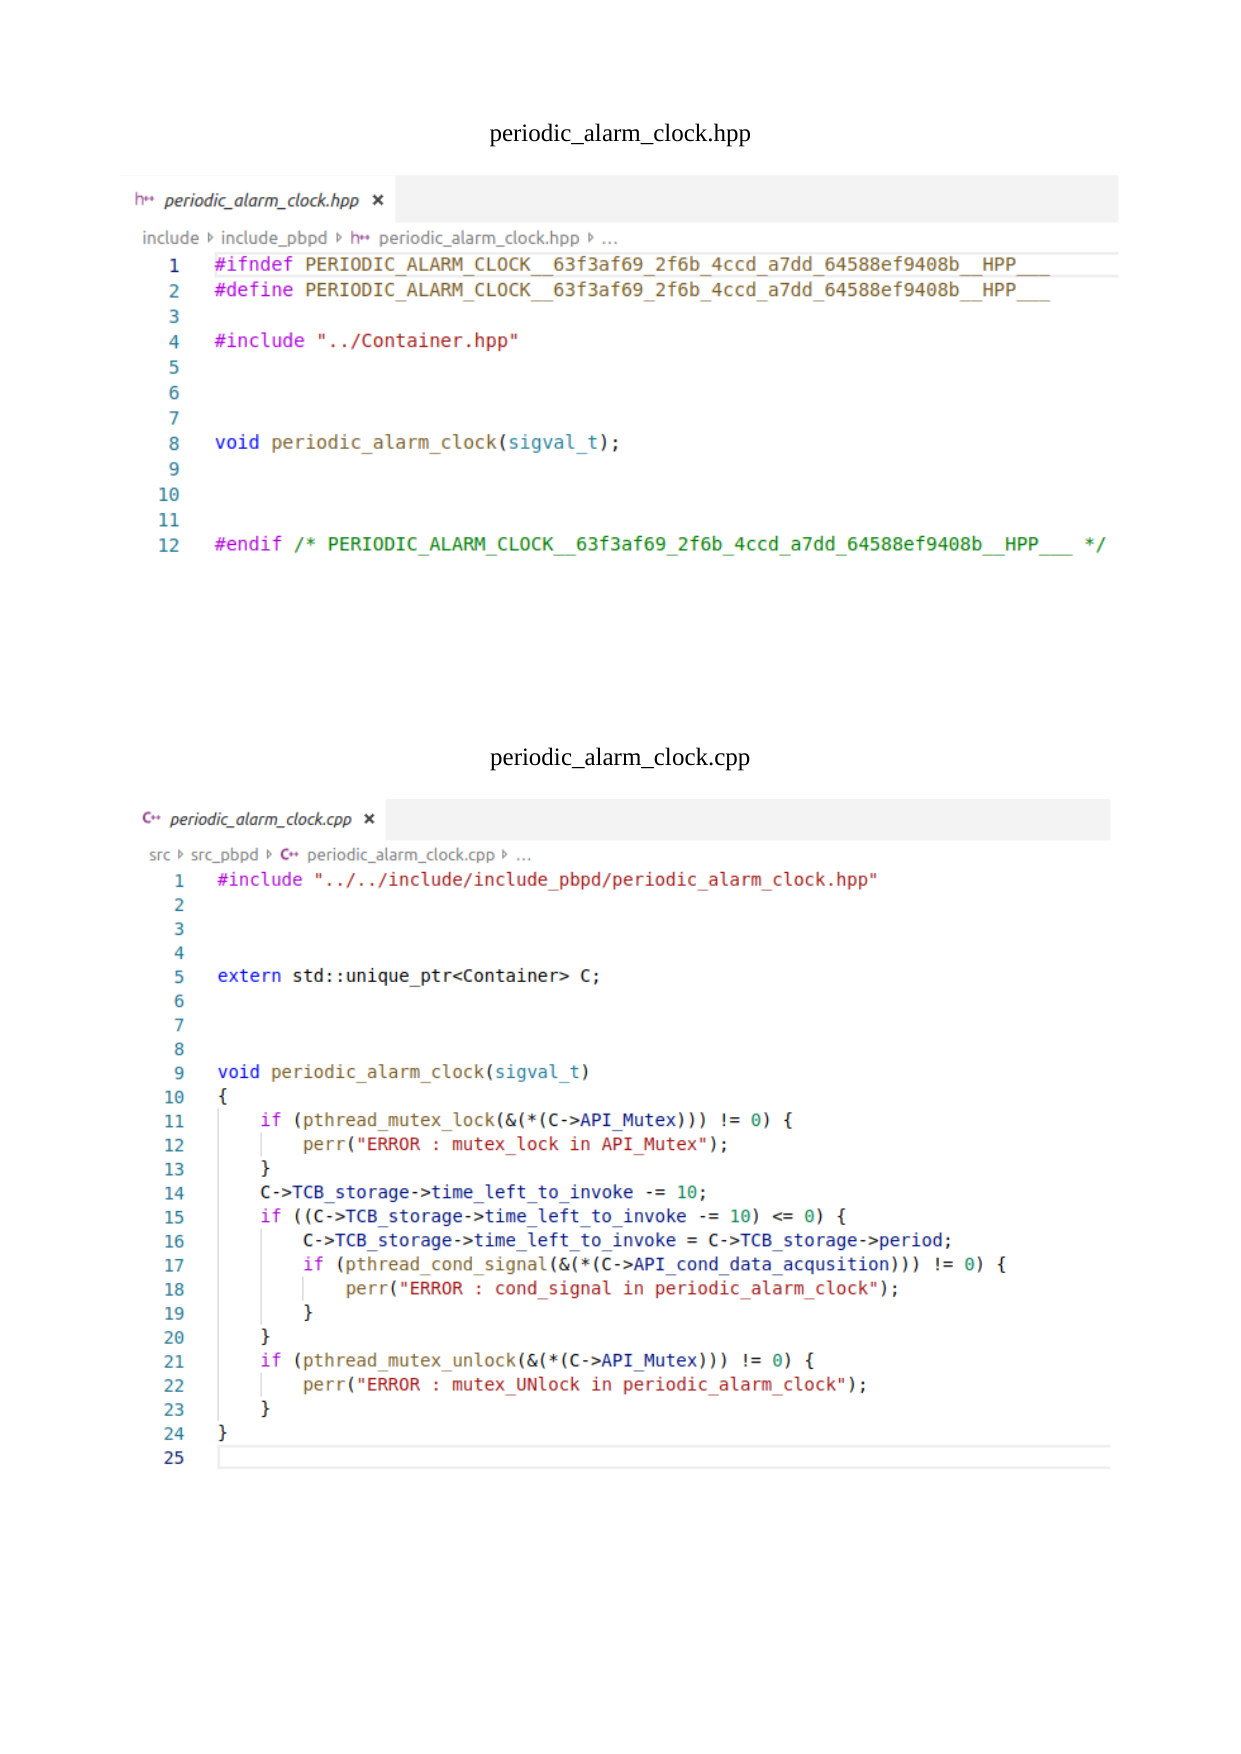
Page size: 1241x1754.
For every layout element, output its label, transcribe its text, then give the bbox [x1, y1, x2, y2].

picture [121, 175, 1119, 261]
text periodic_alarm_clock.cpp [118, 742, 1122, 771]
text periodic_alarm_clock.hpp [118, 118, 1122, 147]
picture [129, 799, 1111, 1472]
